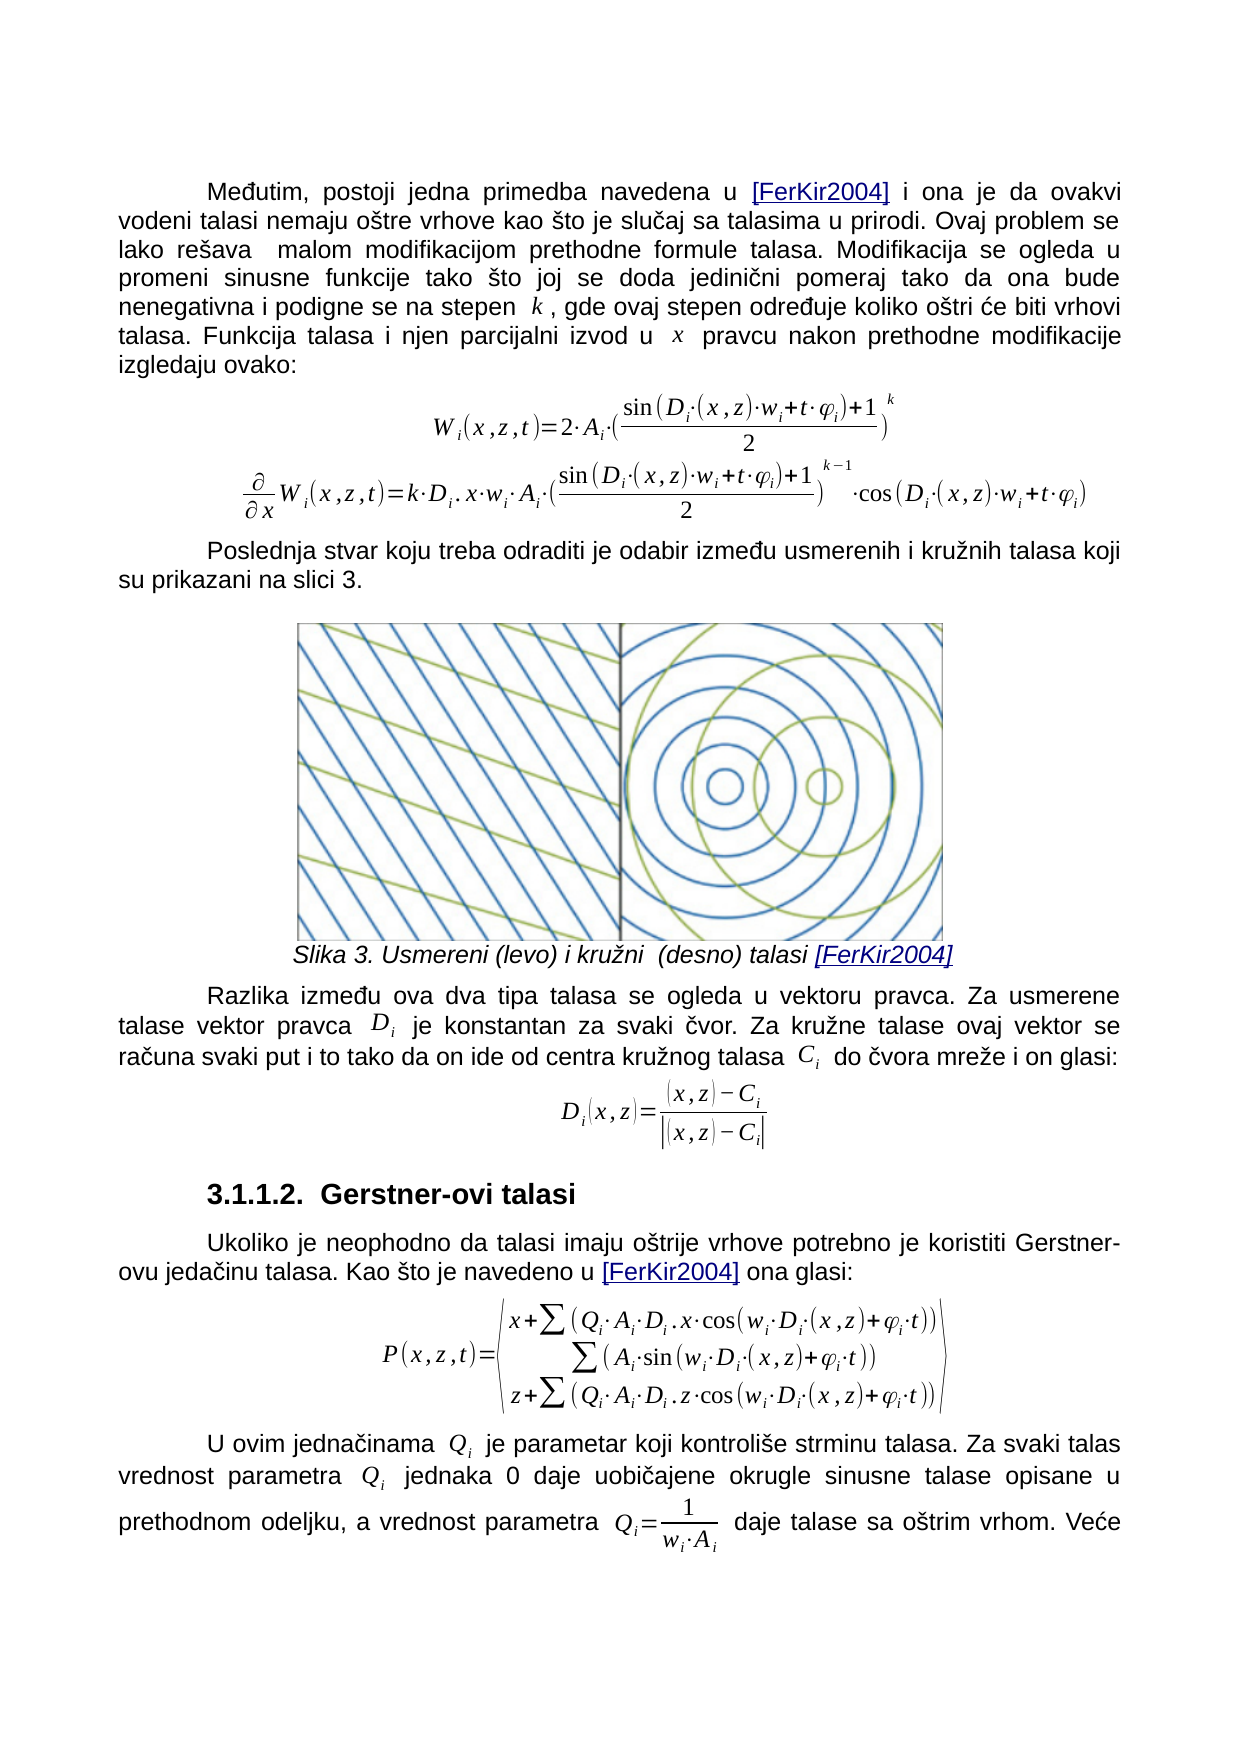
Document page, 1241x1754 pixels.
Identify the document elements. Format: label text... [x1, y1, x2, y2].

text Ukoliko je neophodno da talasi imaju oštrije vrhove potrebno je koristiti Gerstner-ovu jedačinu talasa. Kao što je navedeno u [FerKir2004] ona glasi: [118, 1228, 1122, 1286]
picture [297, 623, 943, 941]
subtitle Gerstner-ovi talasi [207, 1177, 1122, 1211]
text Razlika između ova dva tipa talasa se ogleda u vektoru pravca. Za usmerene talase vektor pravca je konstantan za svaki čvor. Za kružne talase ovaj vektor se računa svaki put i to tako da on ide od centra kružnog talasa do čvora mreže i on glasi: [118, 605, 1122, 1072]
text Međutim, postoji jedna primedba navedena u [FerKir2004] i ona je da ovakvi vodeni talasi nemaju oštre vrhove kao što je slučaj sa talasima u prirodi. Ovaj problem se lako rešava malom modifikacijom prethodne formule talasa. Modifikacija se ogleda u promeni sinusne funkcije tako što joj se doda jedinični pomeraj tako da ona bude nenegativna i podigne se na stepen , gde ovaj stepen određuje koliko oštri će biti vrhovi talasa. Funkcija talasa i njen parcijalni izvod u pravcu nakon prethodne modifikacije izgledaju ovako: [118, 177, 1122, 378]
text U ovim jednačinama je parametar koji kontroliše strminu talasa. Za svaki talas vrednost parametra jednaka 0 daje uobičajene okrugle sinusne talase opisane u prethodnom odeljku, a vrednost parametra daje talase sa oštrim vrhom. Veće vrednosti ovog parametra treba izbegavati, jer one mogu prouzrokaviti formiranje petlji na vrhovima talasa. Ostale promenljive imaju isto značenje kao u prethodnom odeljku. [118, 1429, 1122, 1556]
text Poslednja stvar koju treba odraditi je odabir između usmerenih i kružnih talasa koji su prikazani na slici 3. [118, 536, 1122, 593]
text Slika 3. Usmereni (levo) i kružni (desno) talasi [FerKir2004] [282, 621, 958, 969]
